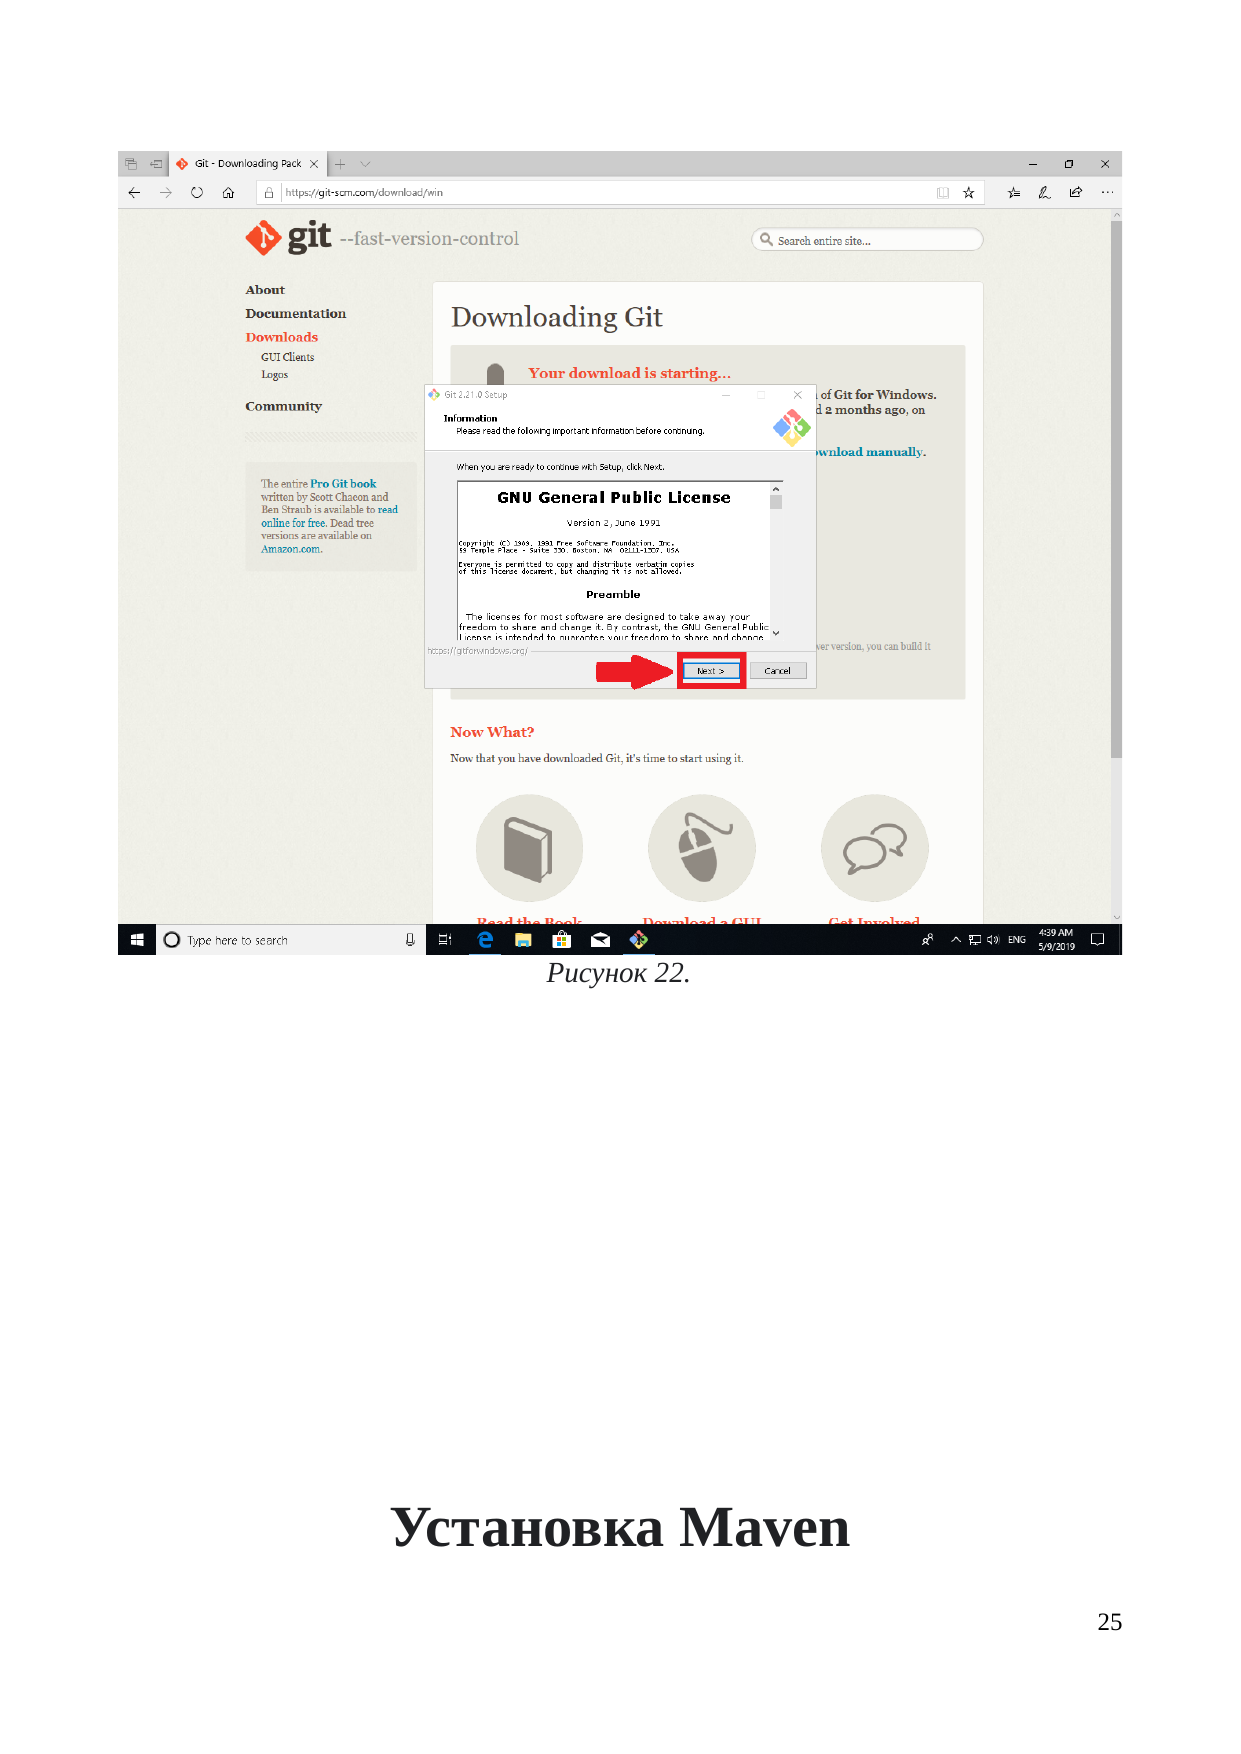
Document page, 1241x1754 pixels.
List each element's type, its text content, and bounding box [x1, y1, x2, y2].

text Установка Maven [118, 1491, 1122, 1558]
picture [118, 151, 1123, 955]
text Рисунок 22. [118, 955, 1122, 988]
